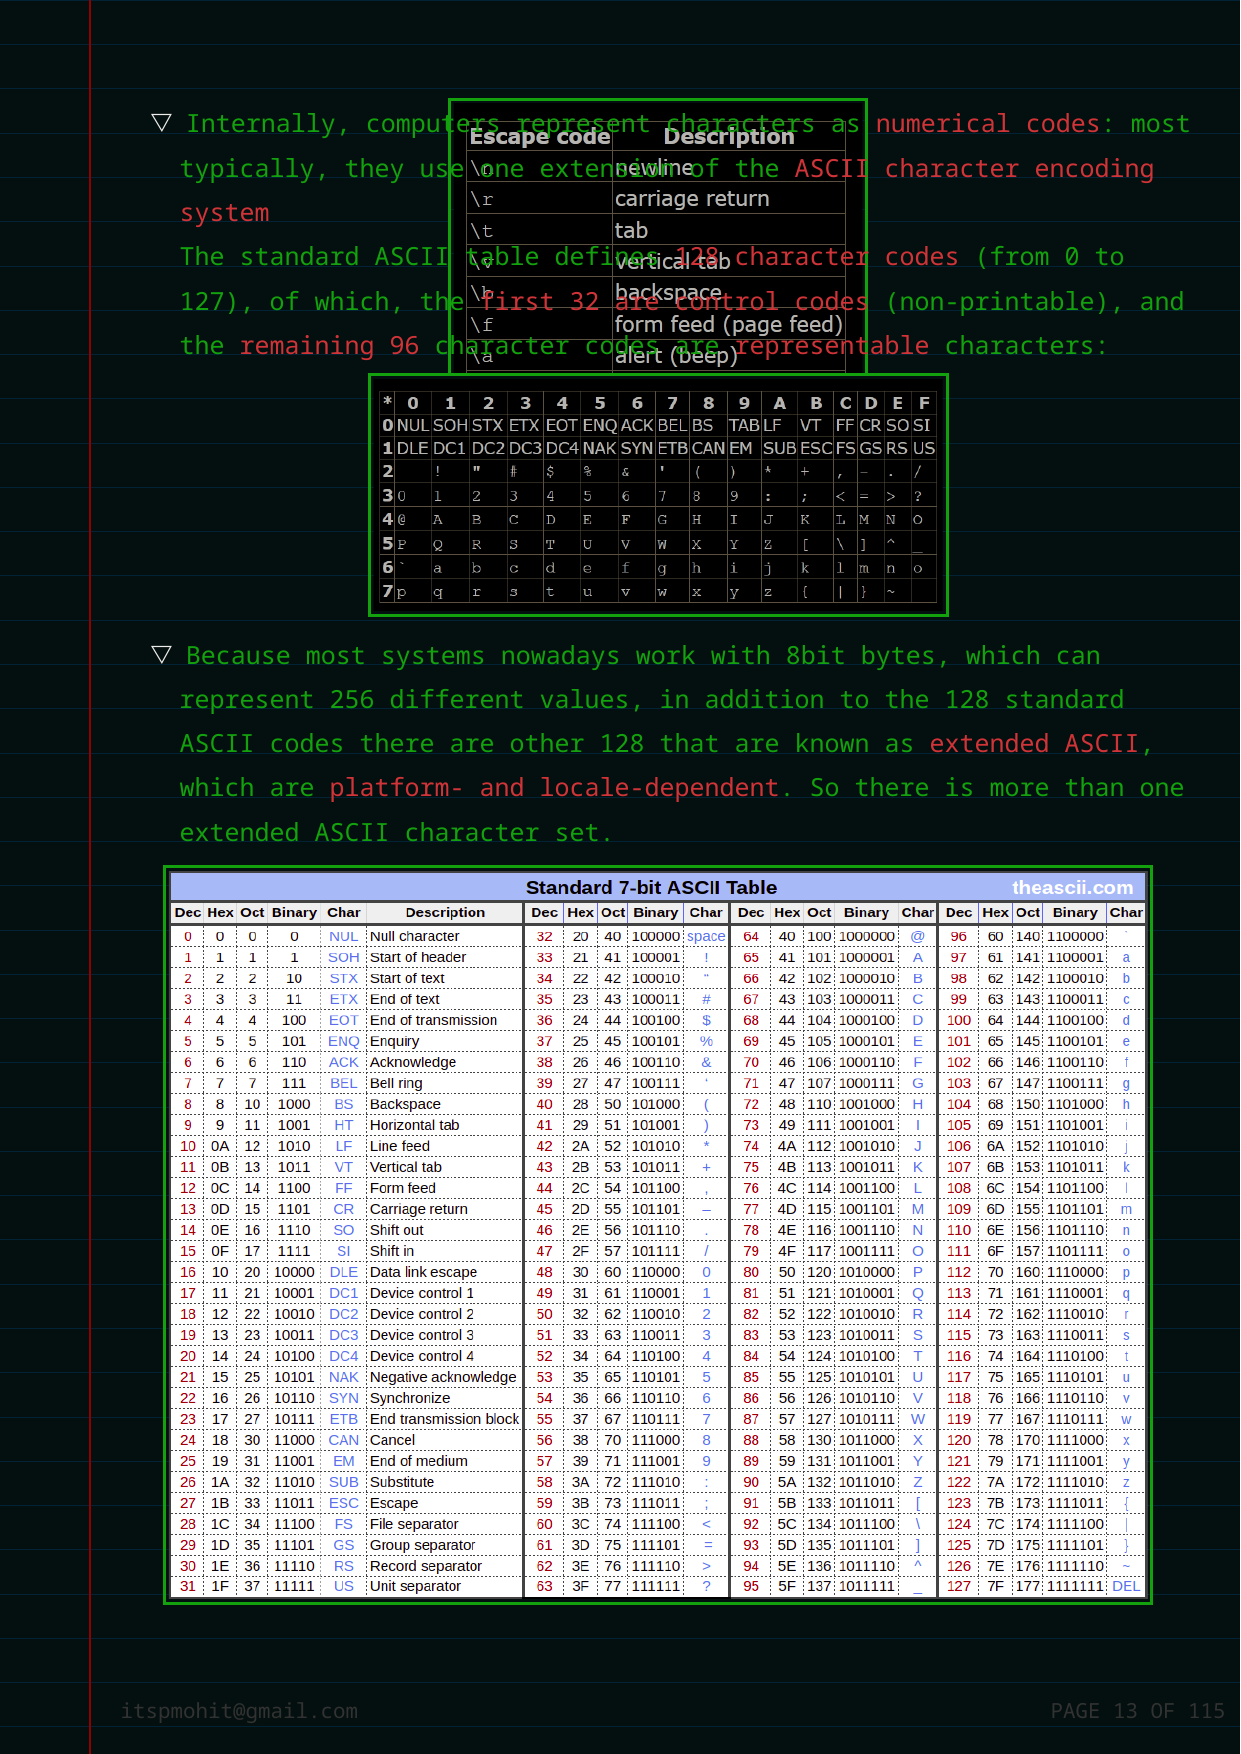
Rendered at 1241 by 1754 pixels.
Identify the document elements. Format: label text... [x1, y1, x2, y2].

picture [373, 379, 943, 611]
picture [168, 871, 1148, 1599]
list Internally, computers represent characters as numerical codes: most typically, they use one extension of the ASCII character encoding system The standard ASCII table defines 128 character codes (from 0 to 127), of which, the first 32 are control codes (non-printable), and the remaining 96 character codes are representable characters: [150, 97, 1196, 629]
list Because most systems nowadays work with 8bit bytes, which can represent 256 different values, in addition to the 128 standard ASCII codes there are other 128 that are known as extended ASCII, which are platform- and locale-dependent. So there is more than one extended ASCII character set. [150, 629, 1196, 1381]
picture [453, 103, 863, 373]
list [166, 868, 1150, 1602]
